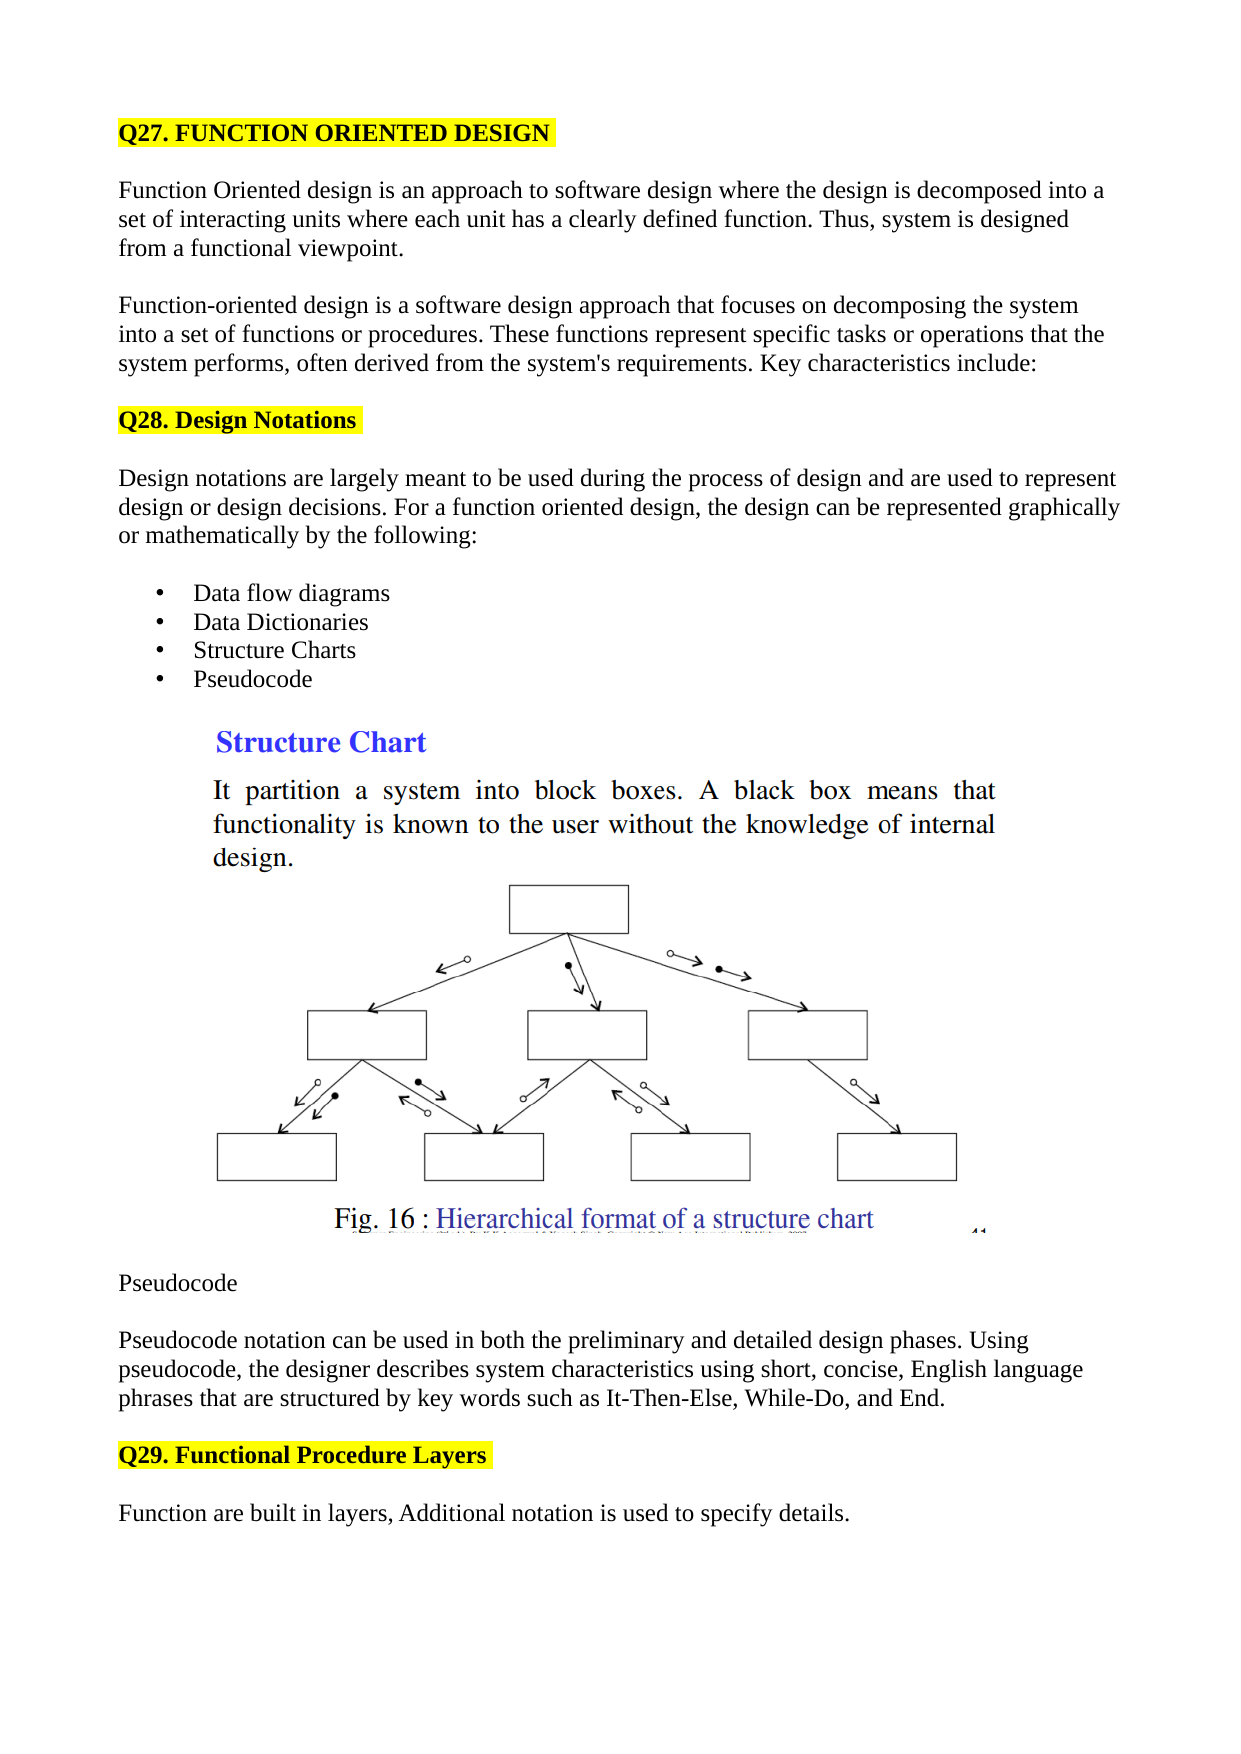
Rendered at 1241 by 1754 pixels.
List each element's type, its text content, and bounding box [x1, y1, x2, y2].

text Function are built in layers, Additional notation is used to specify details. [118, 1498, 1122, 1527]
list Data Dictionaries [156, 607, 1122, 636]
text Q27. FUNCTION ORIENTED DESIGN [118, 118, 1122, 147]
picture [207, 720, 1002, 1233]
text Design notations are largely meant to be used during the process of design and are used to represent design or design decisions. For a function oriented design, the design can be represented graphically or mathematically by the following: [118, 463, 1122, 549]
text Q29. Functional Procedure Layers [118, 1441, 1122, 1469]
list Pseudocode [156, 664, 1122, 693]
text Pseudocode notation can be used in both the preliminary and detailed design phases. Using pseudocode, the designer describes system characteristics using short, concise, English language phrases that are structured by key words such as It-Then-Else, While-Do, and End. [118, 1326, 1122, 1412]
text Q28. Design Notations [118, 406, 1122, 434]
list Data flow diagrams [156, 578, 1122, 607]
text Function Oriented design is an approach to software design where the design is decomposed into a set of interacting units where each unit has a clearly defined function. Thus, system is designed from a functional viewpoint. [118, 176, 1122, 262]
list Structure Charts [156, 636, 1122, 664]
text Pseudocode [118, 1268, 1122, 1297]
text Function-oriented design is a software design approach that focuses on decomposing the system into a set of functions or procedures. These functions represent specific tasks or operations that the system performs, often derived from the system's requirements. Key characteristics include: [118, 291, 1122, 377]
